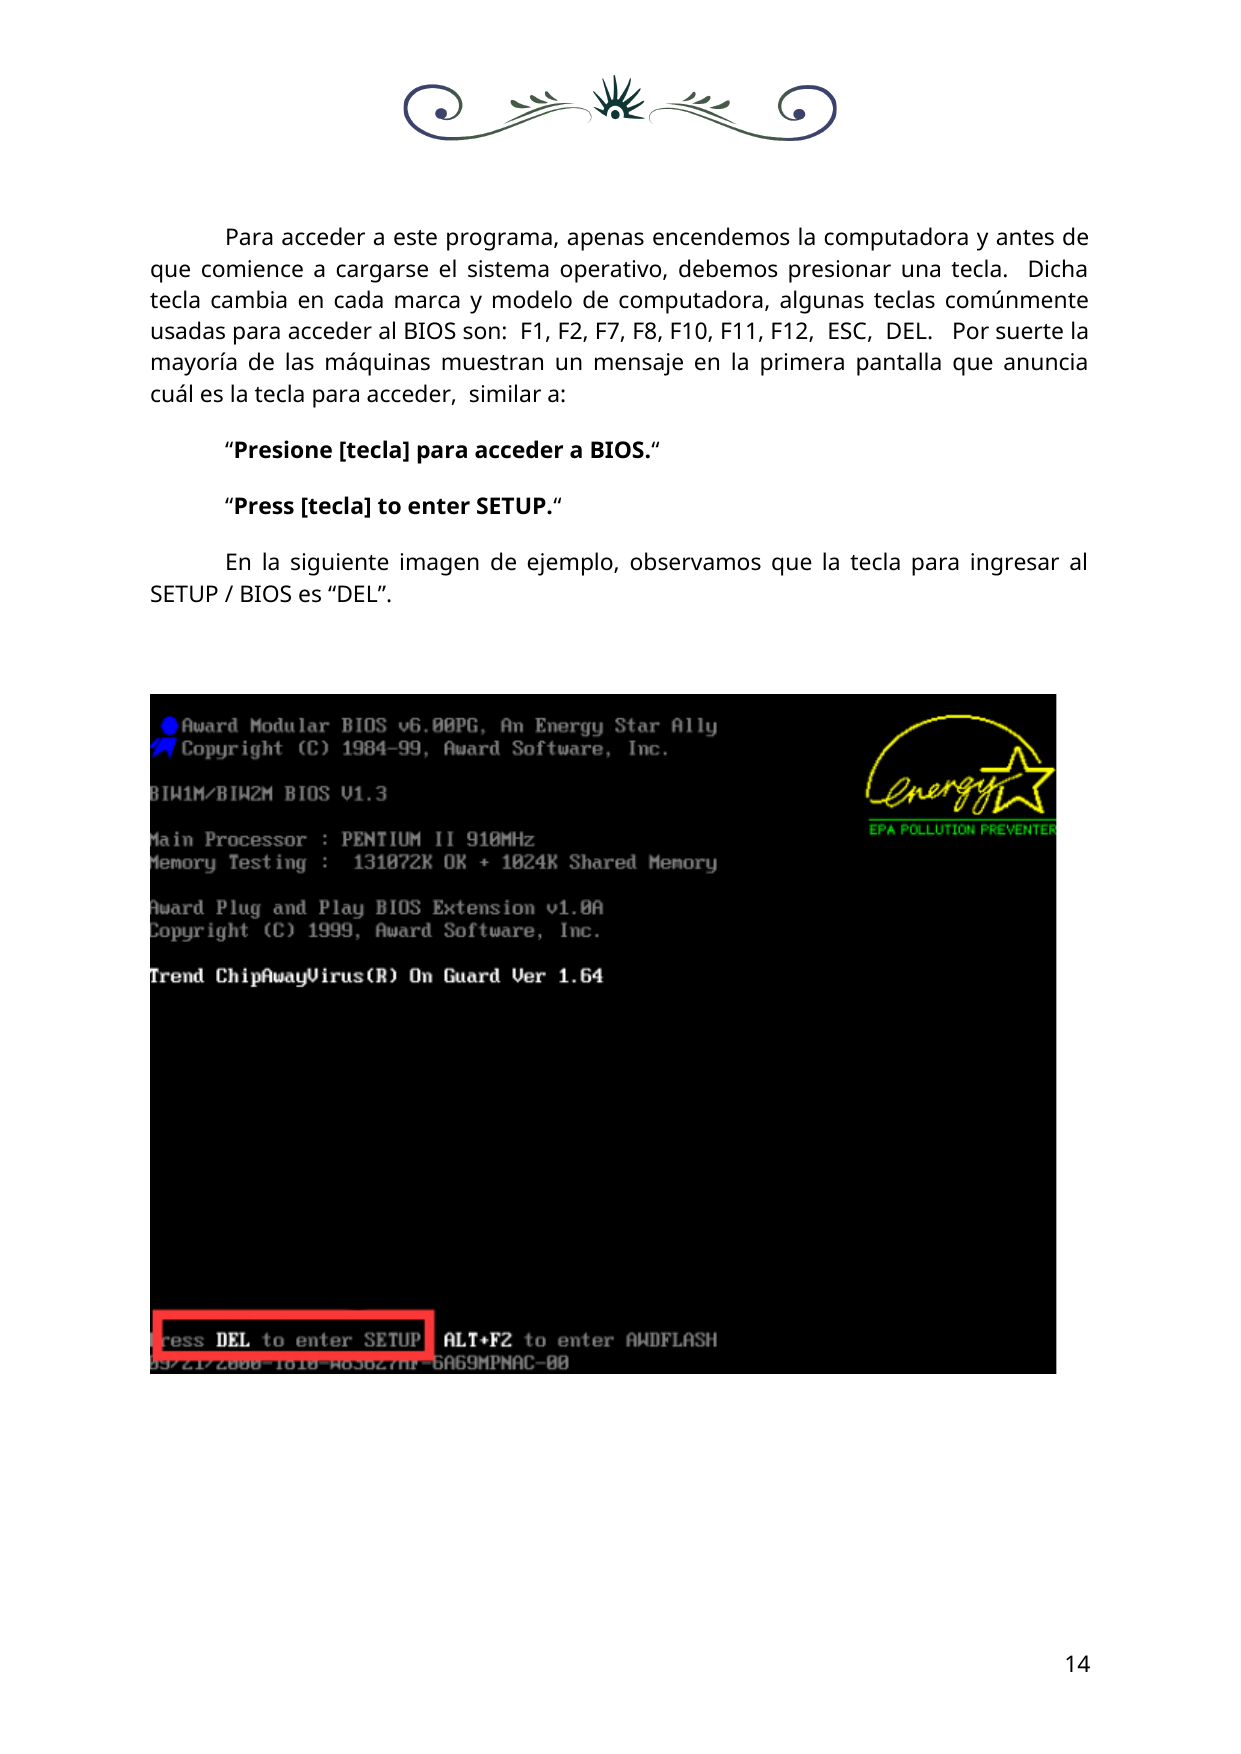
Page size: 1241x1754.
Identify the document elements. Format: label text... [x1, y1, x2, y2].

picture [150, 694, 1057, 1374]
picture [403, 75, 837, 141]
text “Presione [tecla] para acceder a BIOS.“ [150, 434, 1090, 465]
text Para acceder a este programa, apenas encendemos la computadora y antes de que comience a cargarse el sistema operativo, debemos presionar una tecla. Dicha tecla cambia en cada marca y modelo de computadora, algunas teclas comúnmente usadas para acceder al BIOS son: F1, F2, F7, F8, F10, F11, F12, ESC, DEL. Por suerte la mayoría de las máquinas muestran un mensaje en la primera pantalla que anuncia cuál es la tecla para acceder, similar a: [150, 221, 1090, 409]
text En la siguiente imagen de ejemplo, observamos que la tecla para ingresar al SETUP / BIOS es “DEL”. [150, 546, 1090, 609]
text “Press [tecla] to enter SETUP.“ [150, 490, 1090, 521]
